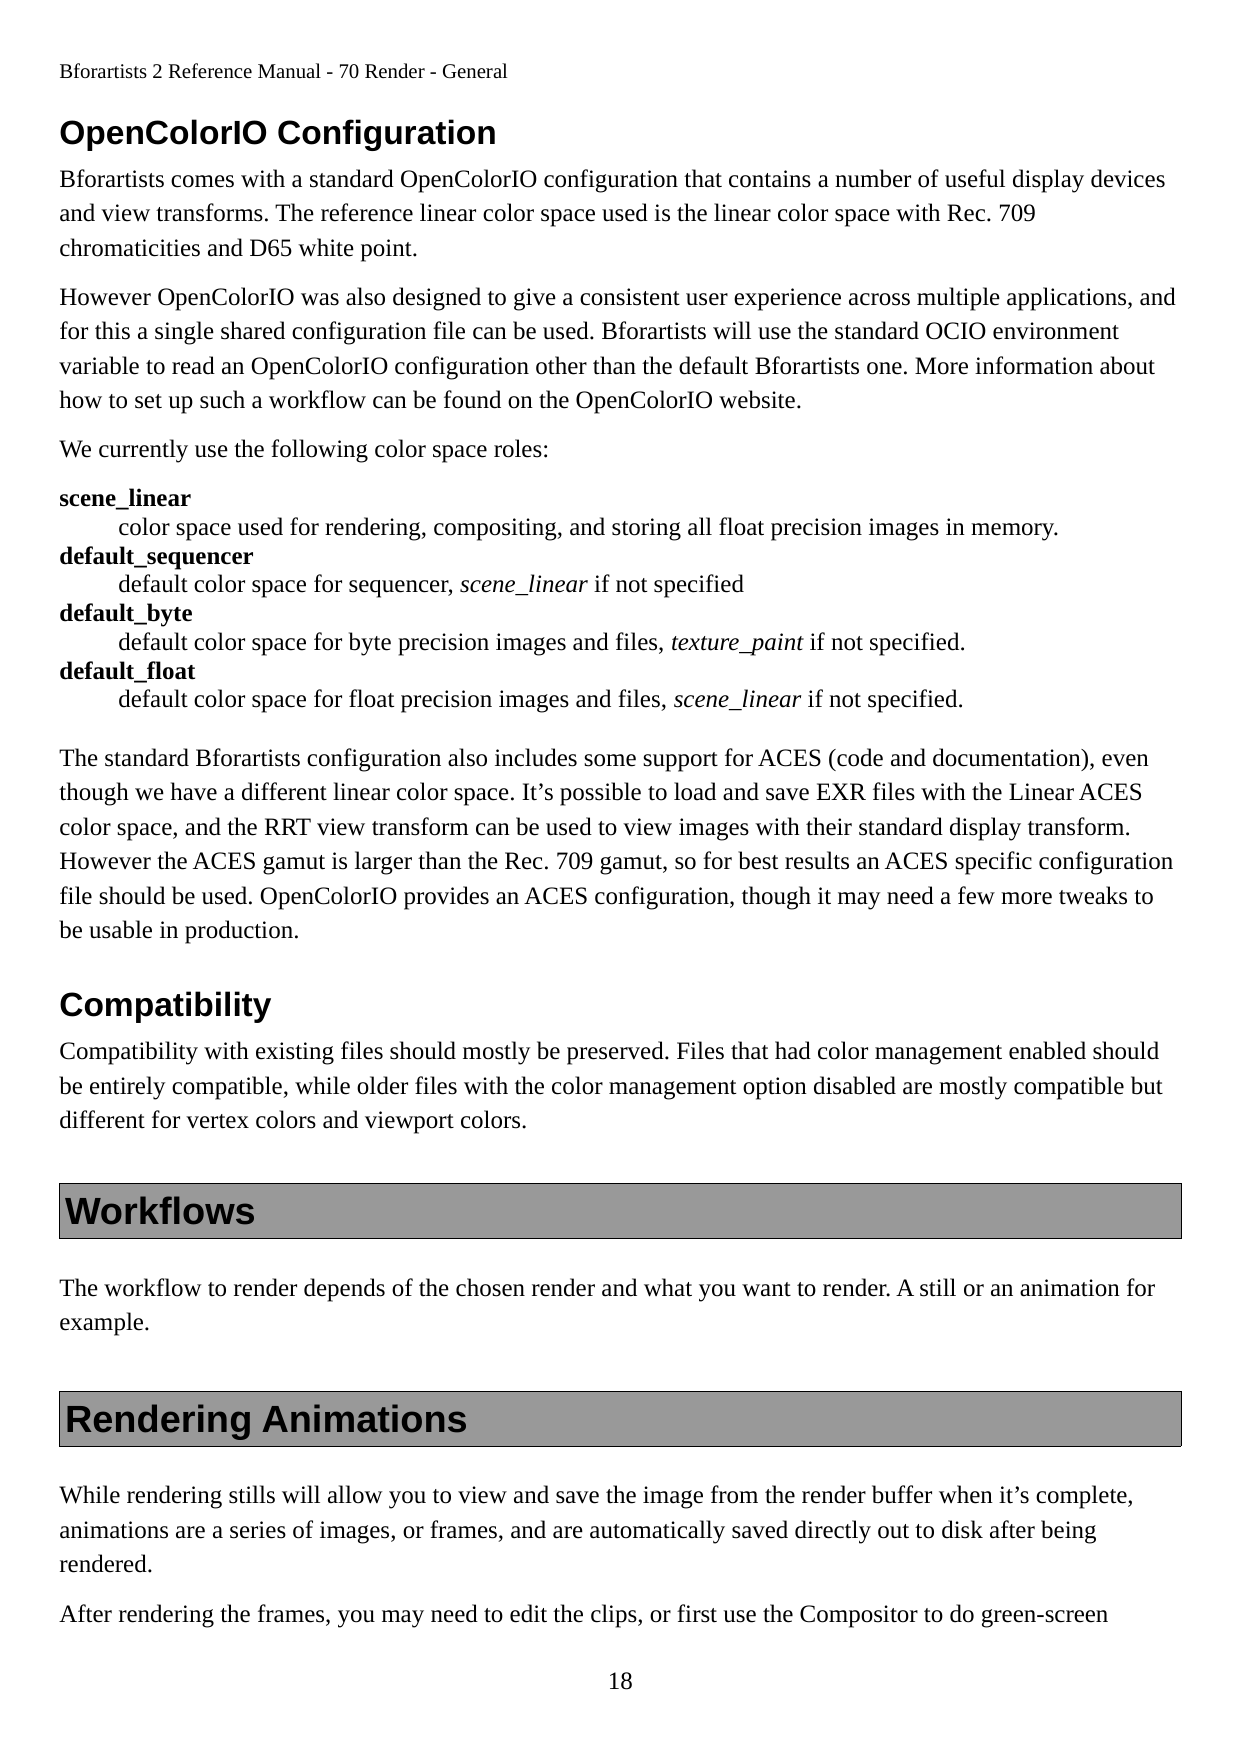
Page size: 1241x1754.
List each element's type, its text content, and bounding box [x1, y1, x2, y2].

text However OpenColorIO was also designed to give a consistent user experience across multiple applications, and for this a single shared configuration file can be used. Bforartists will use the standard OCIO environment variable to read an OpenColorIO configuration other than the default Bforartists one. More information about how to set up such a workflow can be found on the OpenColorIO website. [59, 282, 1181, 414]
subtitle scene_linear [59, 483, 1181, 512]
table_header Workflows [60, 1184, 1181, 1238]
list default color space for float precision images and files, scene_linear if not specified. [118, 684, 1181, 713]
text The workflow to render depends of the chosen render and what you want to render. A still or an animation for example. [59, 1273, 1181, 1336]
text While rendering stills will allow you to view and save the image from the render buffer when it’s complete, animations are a series of images, or frames, and are automatically saved directly out to disk after being rendered. [59, 1481, 1181, 1578]
subtitle default_float [59, 656, 1181, 684]
subtitle default_byte [59, 598, 1181, 627]
subtitle default_sequencer [59, 541, 1181, 569]
text After rendering the frames, you may need to edit the clips, or first use the Compositor to do green-screen [59, 1599, 1181, 1627]
list color space used for rendering, compositing, and storing all float precision images in memory. [118, 512, 1181, 541]
list default color space for byte precision images and files, texture_paint if not specified. [118, 627, 1181, 656]
text Compatibility with existing files should mostly be preserved. Files that had color management enabled should be entirely compatible, while older files with the color management option disabled are mostly compatible but different for vertex colors and viewport colors. [59, 1036, 1181, 1134]
text We currently use the following color space roles: [59, 434, 1181, 463]
text The standard Bforartists configuration also includes some support for ACES (code and documentation), even though we have a different linear color space. It’s possible to load and save EXR files with the Linear ACES color space, and the RRT view transform can be used to view images with their standard display transform. However the ACES gamut is larger than the Rec. 709 gamut, so for best results an ACES specific configuration file should be used. OpenColorIO provides an ACES configuration, though it may need a few more tweaks to be usable in production. [59, 743, 1181, 944]
subtitle Compatibility [59, 985, 1181, 1024]
subtitle OpenColorIO Configuration [59, 113, 1181, 151]
list default color space for sequencer, scene_linear if not specified [118, 569, 1181, 598]
text Bforartists comes with a standard OpenColorIO configuration that contains a number of useful display devices and view transforms. The reference linear color space used is the linear color space with Rec. 709 chromaticities and D65 white point. [59, 164, 1181, 261]
table_header Rendering Animations [60, 1392, 1181, 1446]
